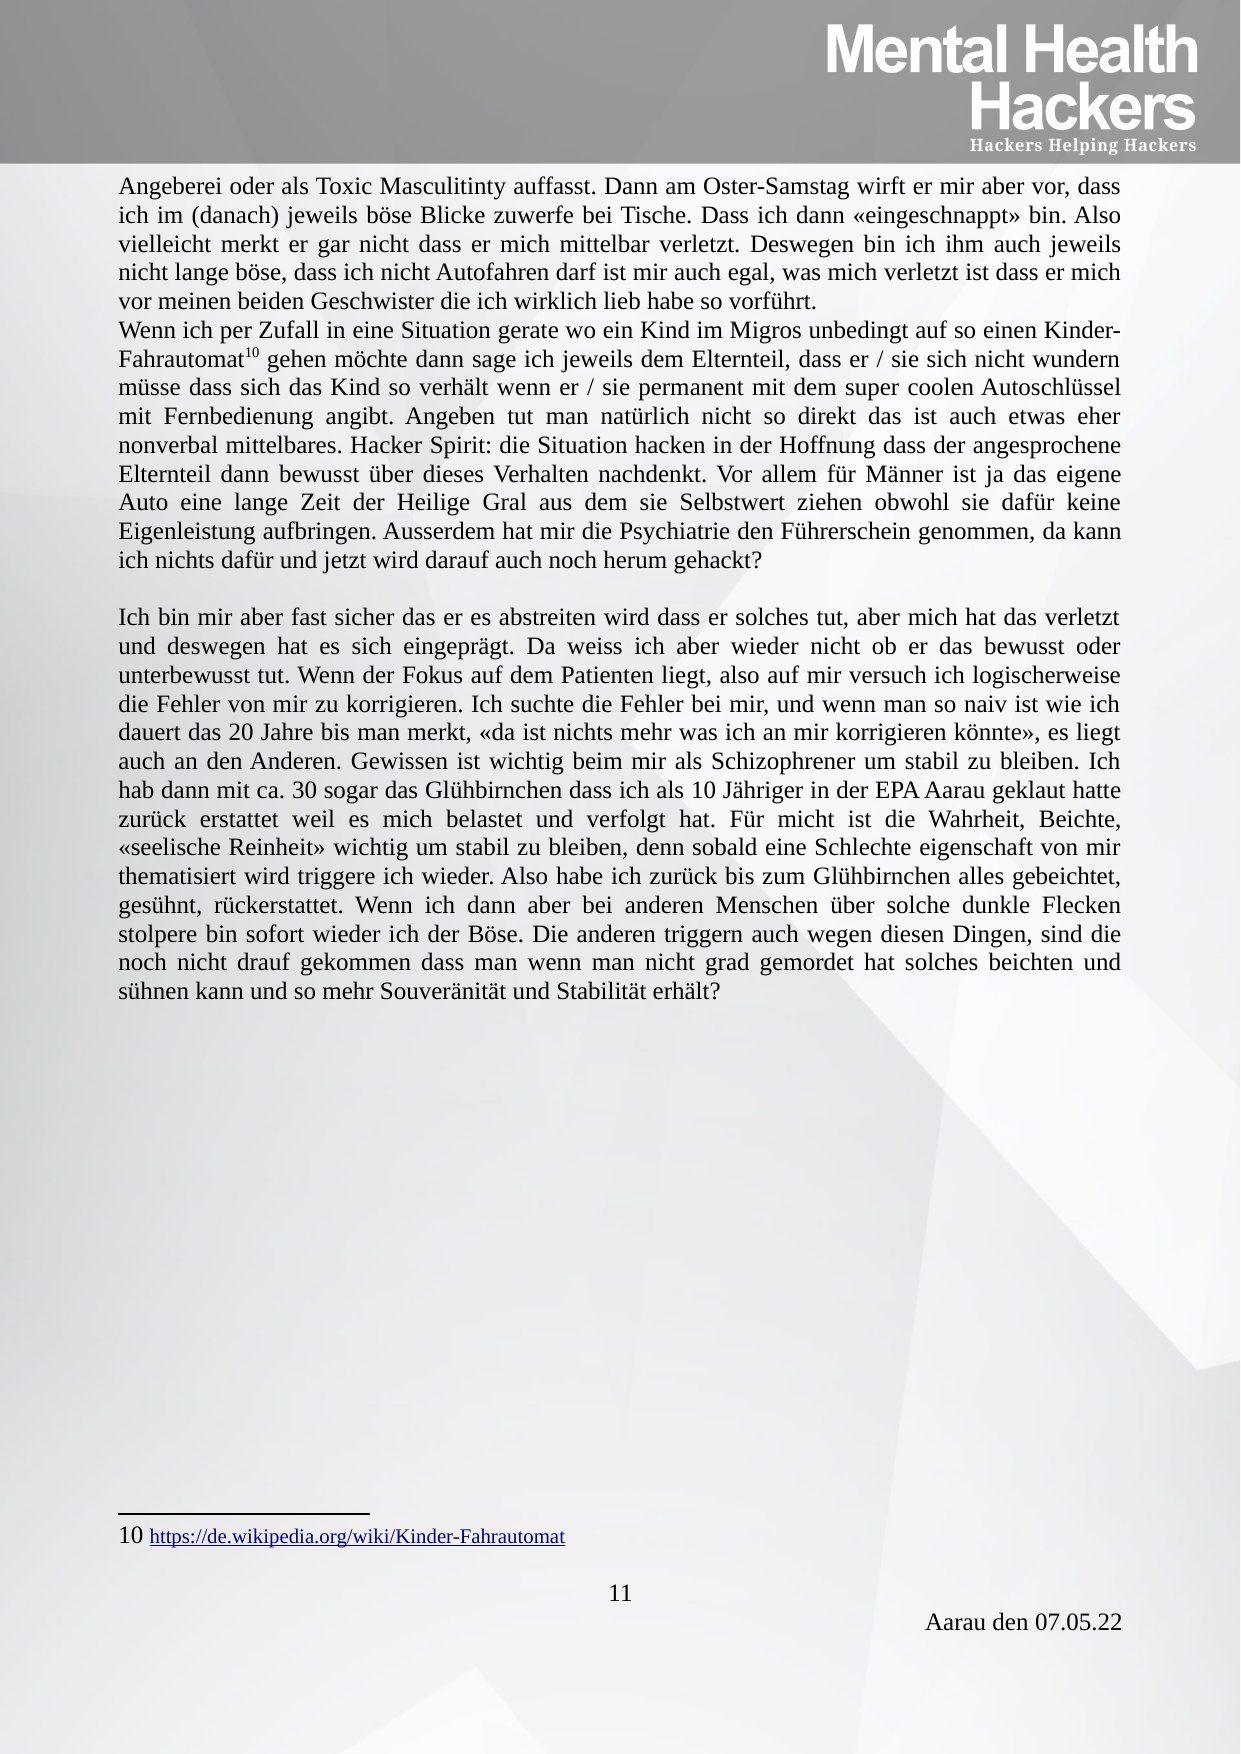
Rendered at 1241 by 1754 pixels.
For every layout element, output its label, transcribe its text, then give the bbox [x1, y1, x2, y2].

picture [0, 0, 1241, 1754]
text Wenn ich per Zufall in eine Situation gerate wo ein Kind im Migros unbedingt auf so einen Kinder-Fahrautomat gehen möchte dann sage ich jeweils dem Elternteil, dass er / sie sich nicht wundern müsse dass sich das Kind so verhält wenn er / sie permanent mit dem super coolen Autoschlüssel mit Fernbedienung angibt. Angeben tut man natürlich nicht so direkt das ist auch etwas eher nonverbal mittelbares. Hacker Spirit: die Situation hacken in der Hoffnung dass der angesprochene Elternteil dann bewusst über dieses Verhalten nachdenkt. Vor allem für Männer ist ja das eigene Auto eine lange Zeit der Heilige Gral aus dem sie Selbstwert ziehen obwohl sie dafür keine Eigenleistung aufbringen. Ausserdem hat mir die Psychiatrie den Führerschein genommen, da kann ich nichts dafür und jetzt wird darauf auch noch herum gehackt? [118, 315, 1122, 574]
text https://de.wikipedia.org/wiki/Kinder-Fahrautomat [118, 1520, 1122, 1549]
text Angeberei oder als Toxic Masculitinty auffasst. Dann am Oster-Samstag wirft er mir aber vor, dass ich im (danach) jeweils böse Blicke zuwerfe bei Tische. Dass ich dann «eingeschnappt» bin. Also vielleicht merkt er gar nicht dass er mich mittelbar verletzt. Deswegen bin ich ihm auch jeweils nicht lange böse, dass ich nicht Autofahren darf ist mir auch egal, was mich verletzt ist dass er mich vor meinen beiden Geschwister die ich wirklich lieb habe so vorführt. [118, 171, 1122, 315]
text Ich bin mir aber fast sicher das er es abstreiten wird dass er solches tut, aber mich hat das verletzt und deswegen hat es sich eingeprägt. Da weiss ich aber wieder nicht ob er das bewusst oder unterbewusst tut. Wenn der Fokus auf dem Patienten liegt, also auf mir versuch ich logischerweise die Fehler von mir zu korrigieren. Ich suchte die Fehler bei mir, und wenn man so naiv ist wie ich dauert das 20 Jahre bis man merkt, «da ist nichts mehr was ich an mir korrigieren könnte», es liegt auch an den Anderen. Gewissen ist wichtig beim mir als Schizophrener um stabil zu bleiben. Ich hab dann mit ca. 30 sogar das Glühbirnchen dass ich als 10 Jähriger in der EPA Aarau geklaut hatte zurück erstattet weil es mich belastet und verfolgt hat. Für micht ist die Wahrheit, Beichte, «seelische Reinheit» wichtig um stabil zu bleiben, denn sobald eine Schlechte eigenschaft von mir thematisiert wird triggere ich wieder. Also habe ich zurück bis zum Glühbirnchen alles gebeichtet, gesühnt, rückerstattet. Wenn ich dann aber bei anderen Menschen über solche dunkle Flecken stolpere bin sofort wieder ich der Böse. Die anderen triggern auch wegen diesen Dingen, sind die noch nicht drauf gekommen dass man wenn man nicht grad gemordet hat solches beichten und sühnen kann und so mehr Souveränität und Stabilität erhält? [118, 602, 1122, 1005]
